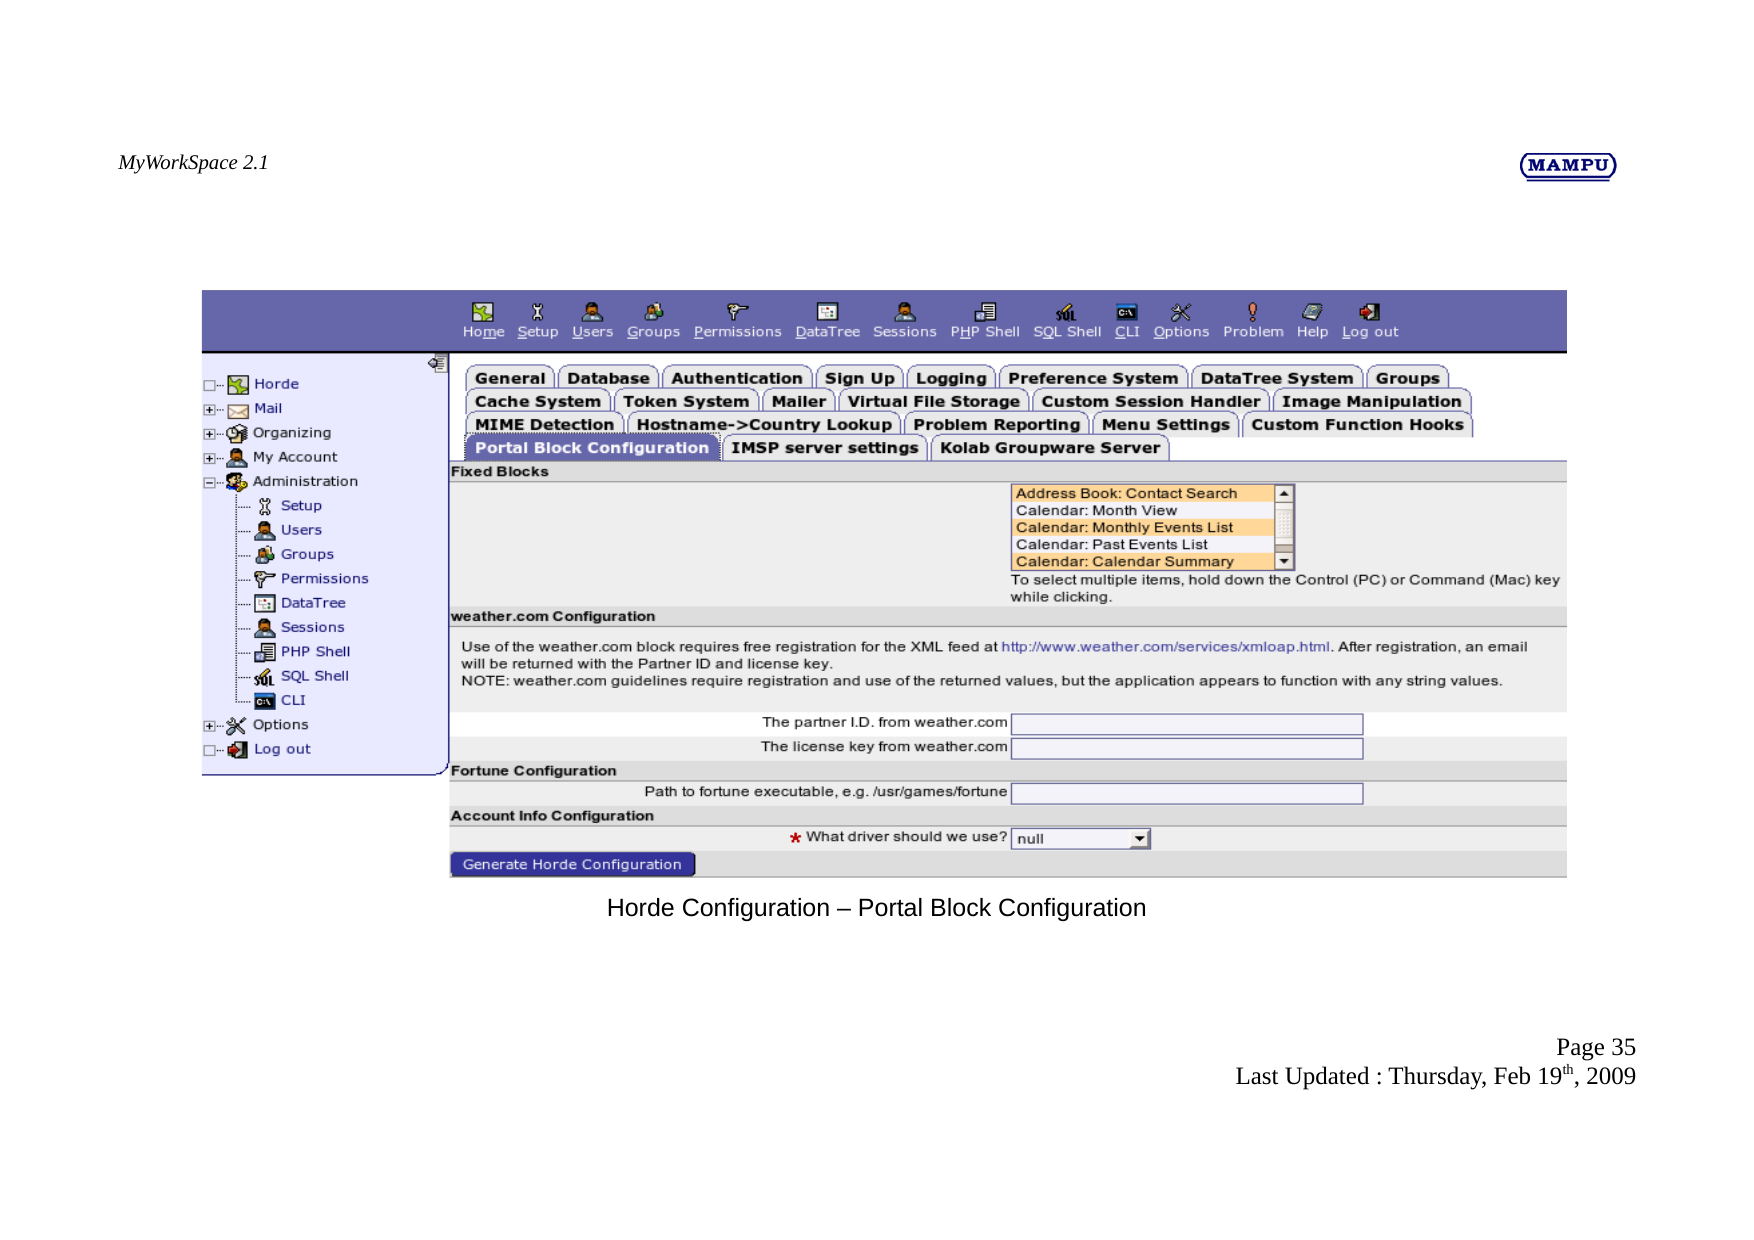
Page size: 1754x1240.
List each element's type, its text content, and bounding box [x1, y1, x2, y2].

picture [201, 290, 1567, 879]
picture [1517, 150, 1622, 183]
text Horde Configuration – Portal Block Configuration [118, 295, 1636, 922]
